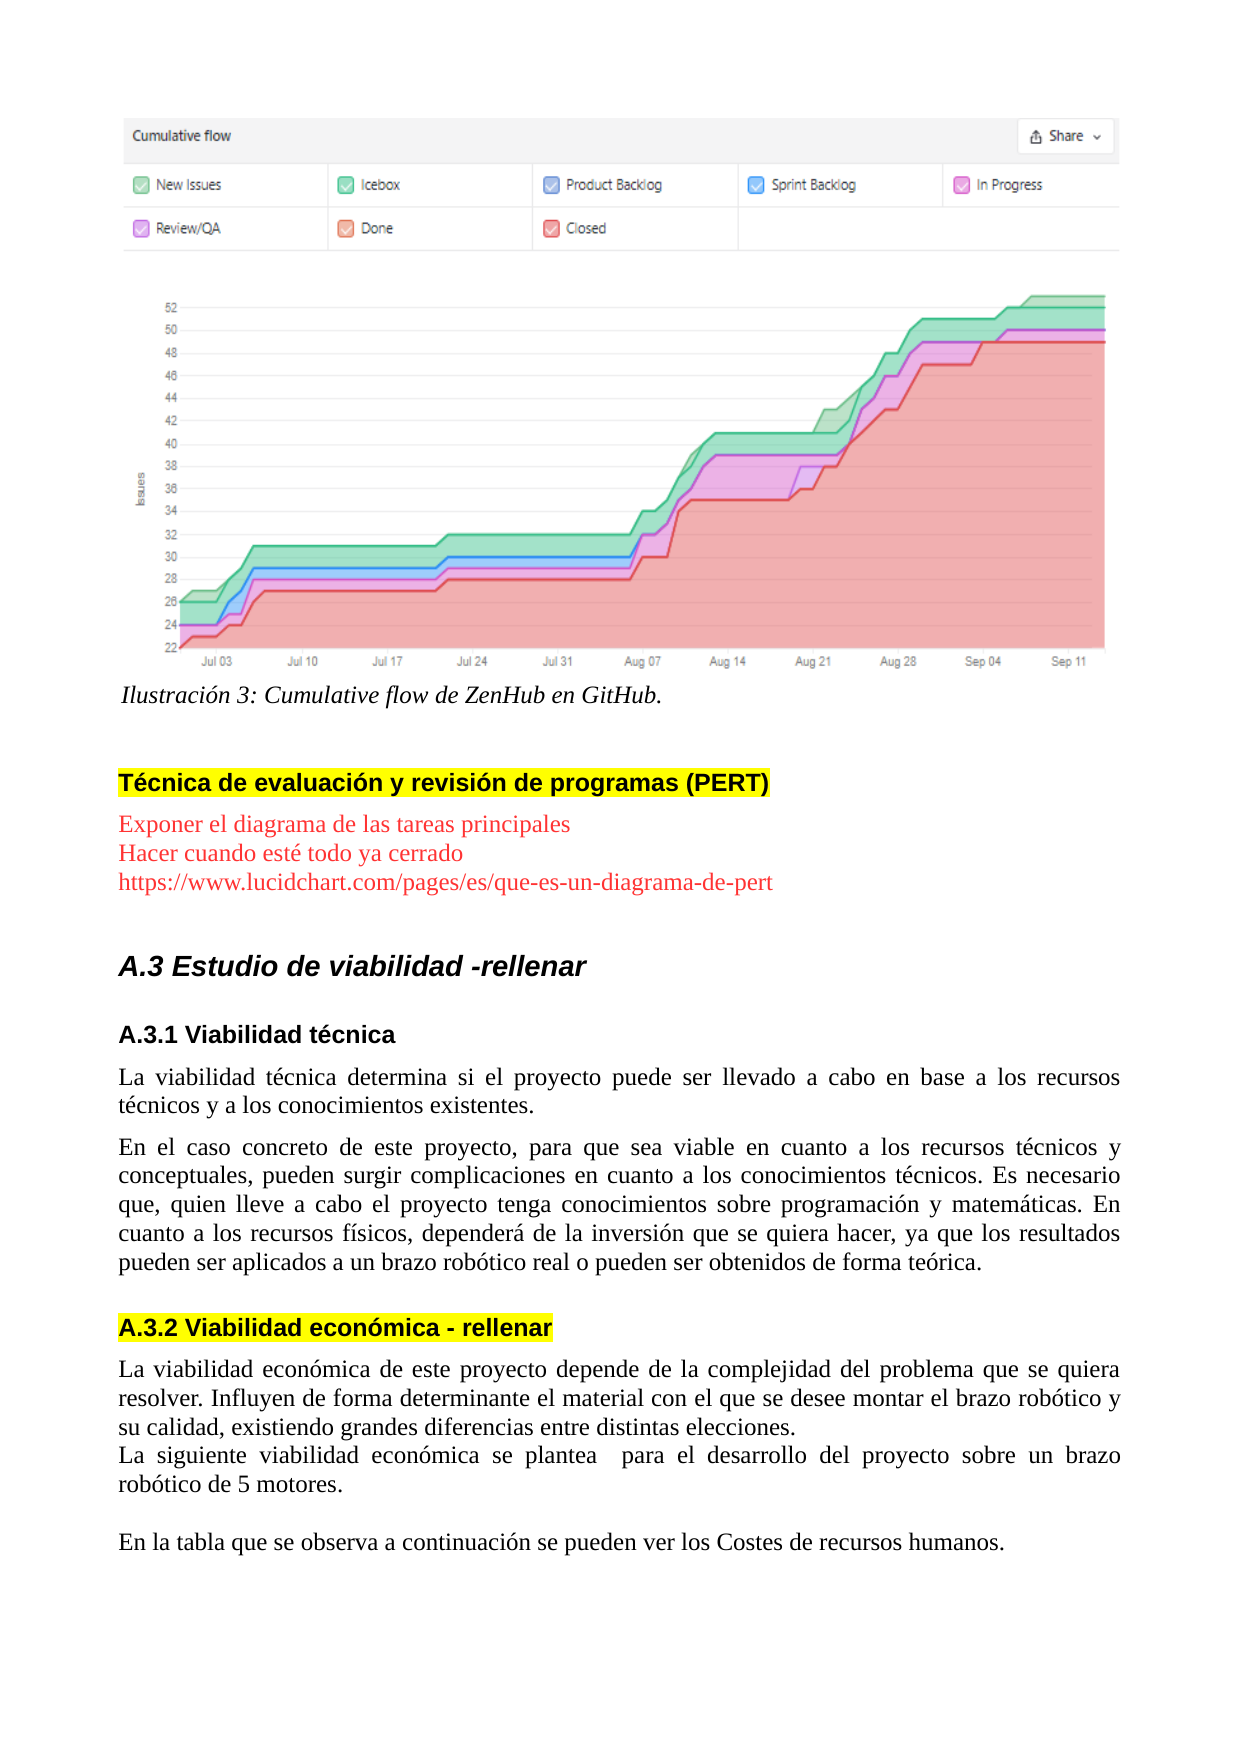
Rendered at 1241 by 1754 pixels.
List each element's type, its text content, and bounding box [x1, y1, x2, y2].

text La viabilidad económica de este proyecto depende de la complejidad del problema que se quiera resolver. Influyen de forma determinante el material con el que se desee montar el brazo robótico y su calidad, existiendo grandes diferencias entre distintas elecciones. [118, 1354, 1122, 1441]
subtitle A.3.1 Viabilidad técnica [118, 1021, 1122, 1049]
subtitle A.3 Estudio de viabilidad -rellenar [118, 949, 1122, 983]
picture [123, 118, 1120, 681]
text La viabilidad técnica determina si el proyecto puede ser llevado a cabo en base a los recursos técnicos y a los conocimientos existentes. [118, 1062, 1122, 1119]
text En la tabla que se observa a continuación se pueden ver los Costes de recursos humanos. [118, 1527, 1122, 1556]
subtitle Técnica de evaluación y revisión de programas (PERT) [118, 768, 1122, 797]
text Hacer cuando esté todo ya cerrado [118, 838, 1122, 867]
subtitle A.3.2 Viabilidad económica - rellenar [118, 1313, 1122, 1342]
text https://www.lucidchart.com/pages/es/que-es-un-diagrama-de-pert [118, 867, 1122, 896]
text La siguiente viabilidad económica se plantea para el desarrollo del proyecto sobre un brazo robótico de 5 motores. [118, 1441, 1122, 1498]
text Exponer el diagrama de las tareas principales [118, 809, 1122, 838]
text Ilustración 3: Cumulative flow de ZenHub en GitHub. [121, 131, 1119, 709]
text En el caso concreto de este proyecto, para que sea viable en cuanto a los recursos técnicos y conceptuales, pueden surgir complicaciones en cuanto a los conocimientos técnicos. Es necesario que, quien lleve a cabo el proyecto tenga conocimientos sobre programación y matemáticas. En cuanto a los recursos físicos, dependerá de la inversión que se quiera hacer, ya que los resultados pueden ser aplicados a un brazo robótico real o pueden ser obtenidos de forma teórica. [118, 1132, 1122, 1276]
